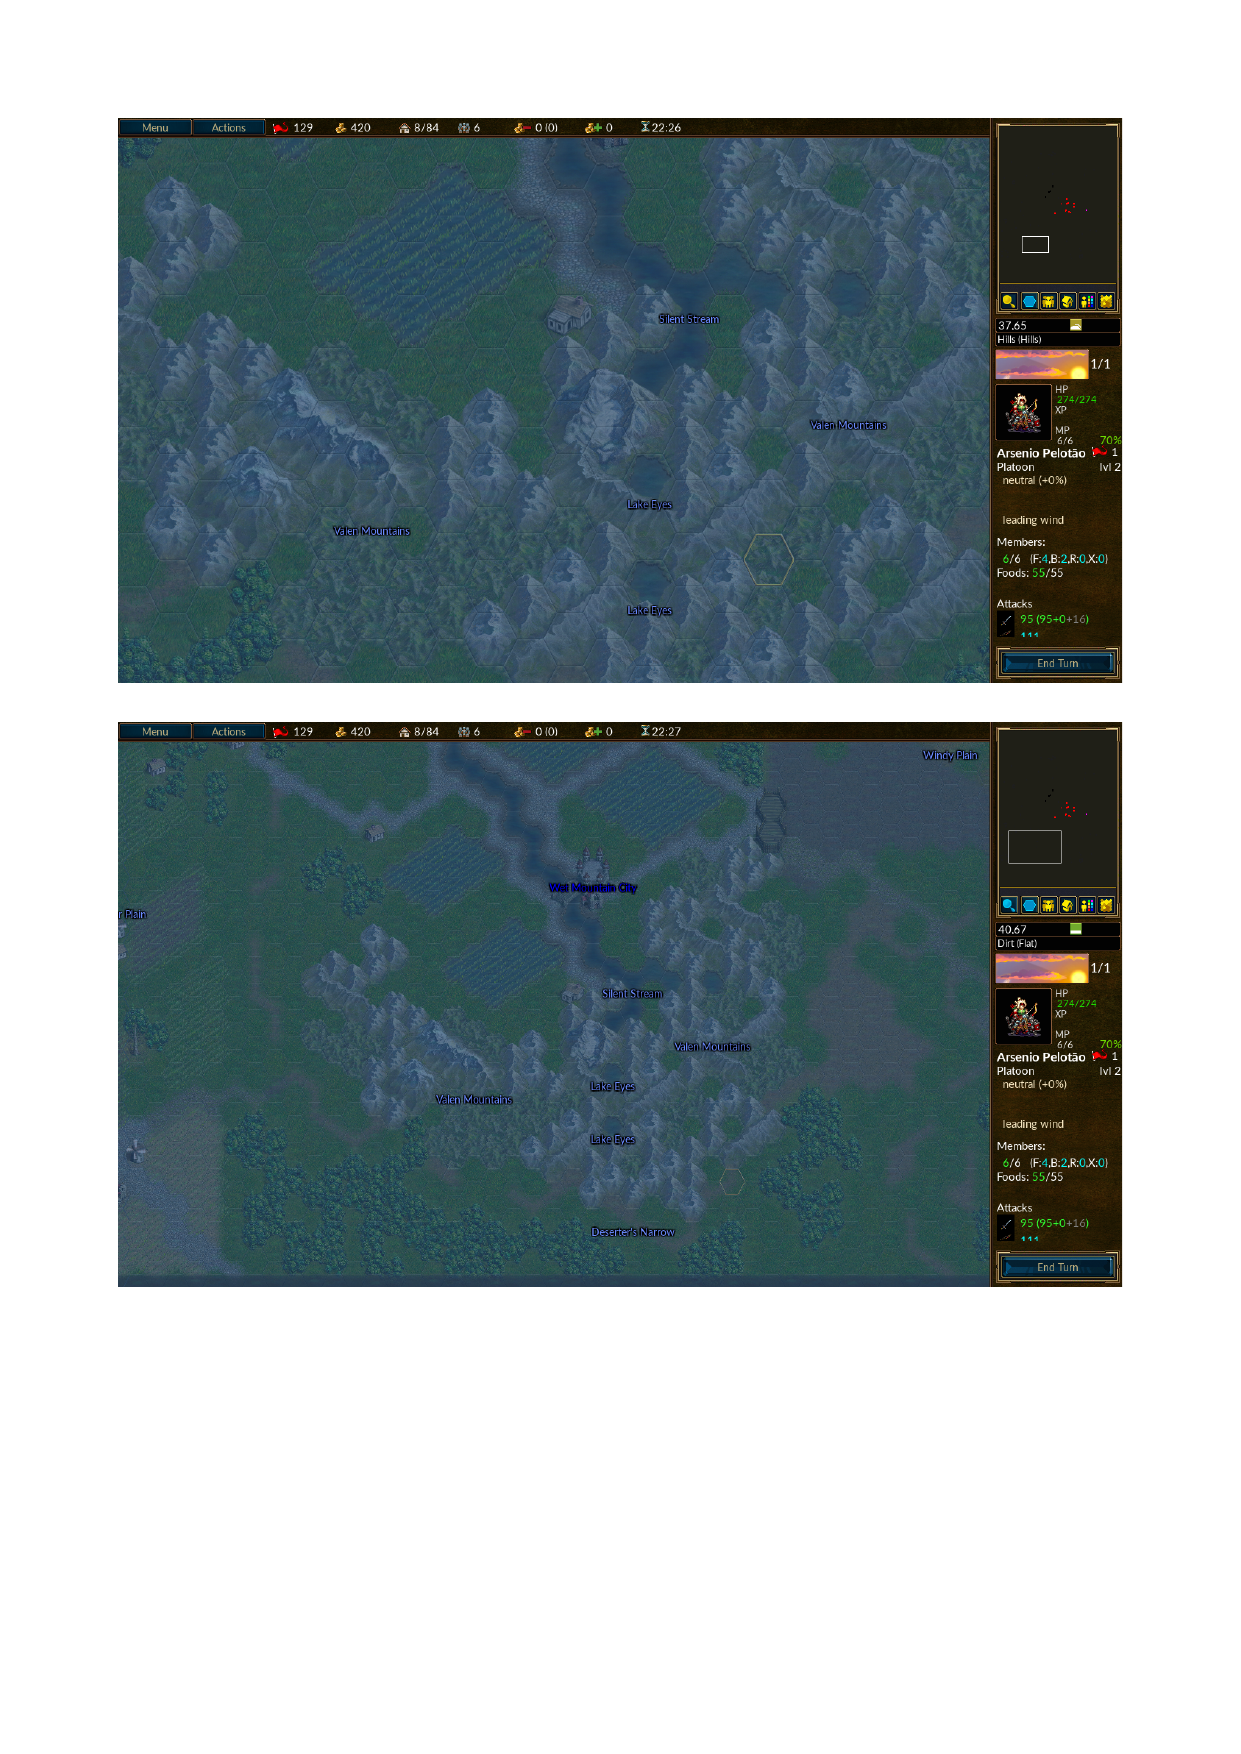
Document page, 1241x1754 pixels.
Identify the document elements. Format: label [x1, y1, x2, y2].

picture [118, 722, 1123, 1287]
picture [118, 118, 1123, 683]
